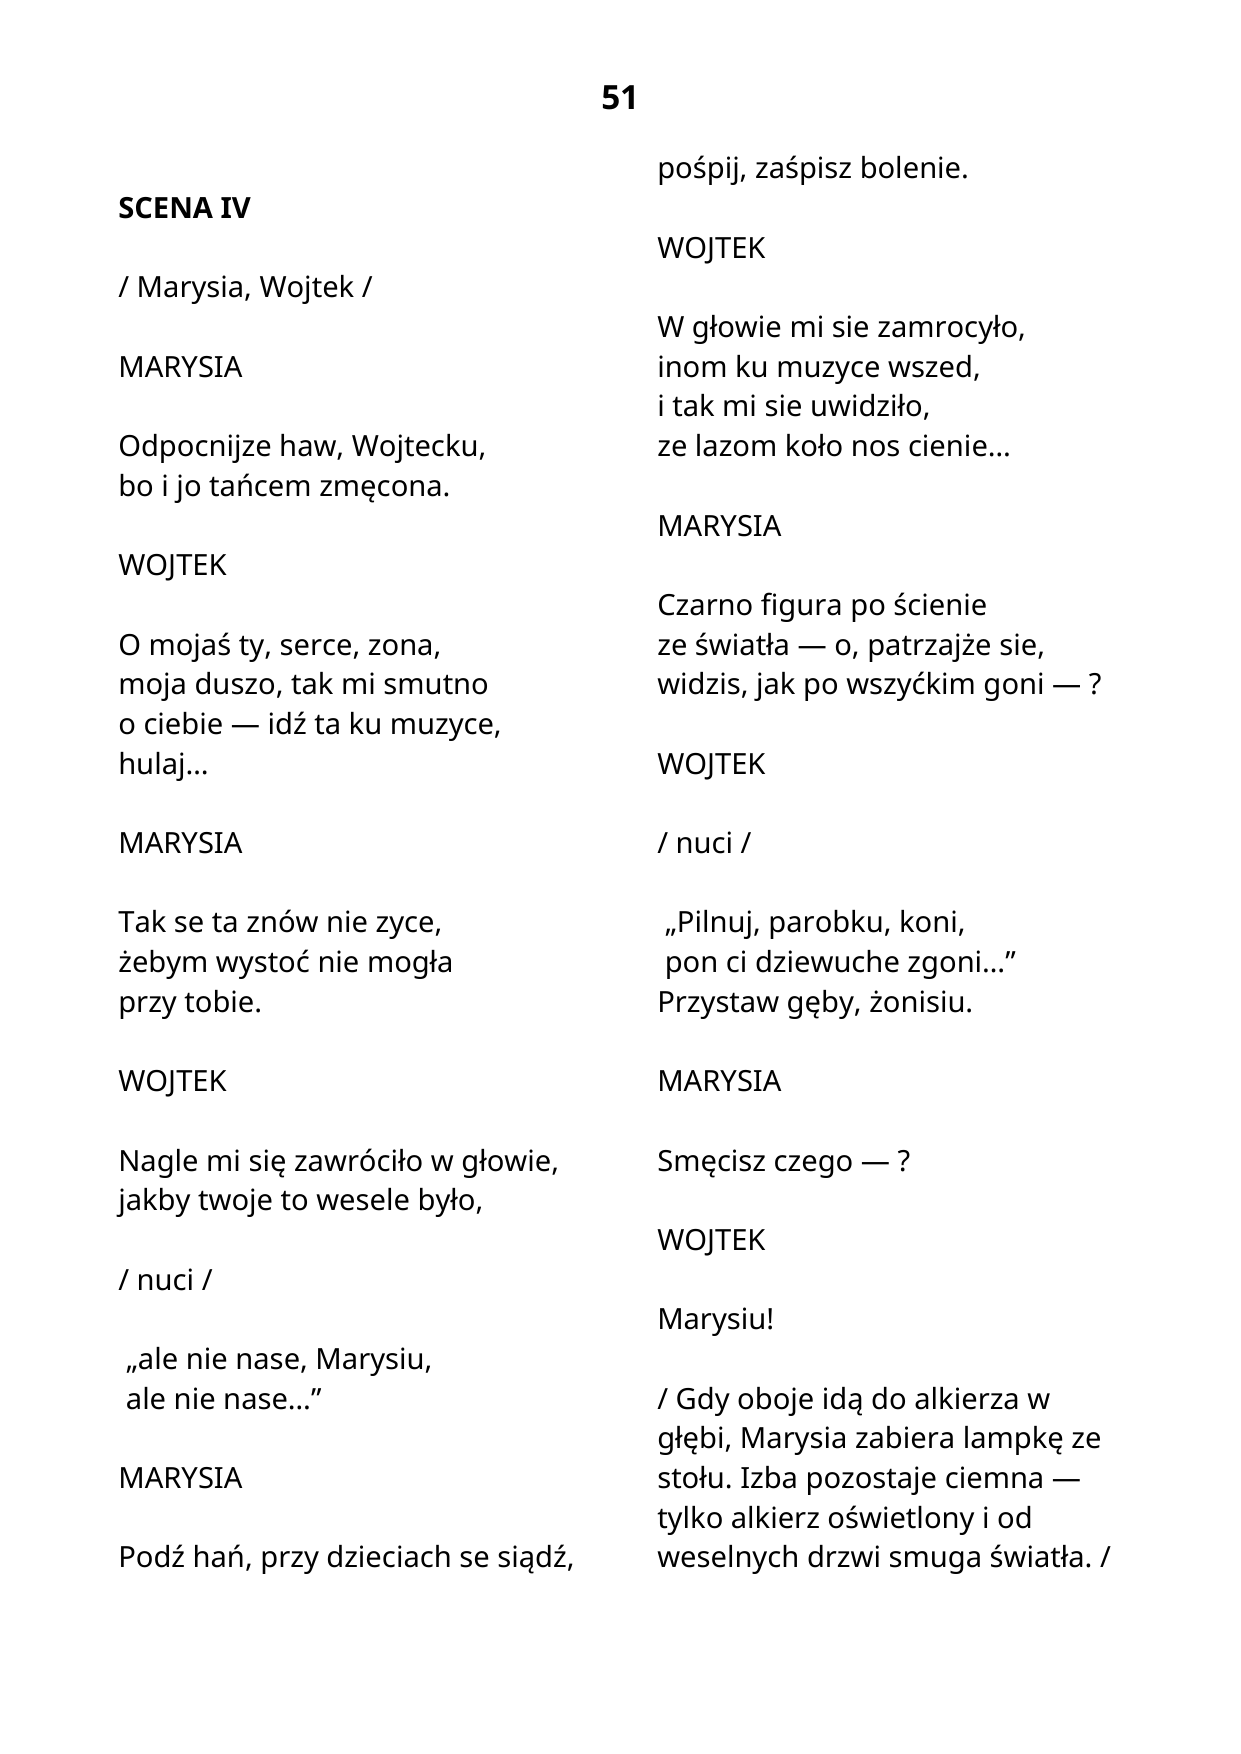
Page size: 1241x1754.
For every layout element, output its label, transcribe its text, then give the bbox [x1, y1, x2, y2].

text MARYSIA [657, 1060, 1122, 1100]
text WOJTEK [118, 1060, 583, 1100]
text MARYSIA [118, 1457, 583, 1497]
text inom ku muzyce wszed, [657, 346, 1122, 386]
text WOJTEK [657, 743, 1122, 783]
text W głowie mi sie zamrocyło, [657, 306, 1122, 346]
text ze światła — o, patrzajże sie, [657, 624, 1122, 663]
text WOJTEK [118, 544, 583, 584]
text Smęcisz czego — ? [657, 1140, 1122, 1179]
text MARYSIA [657, 505, 1122, 544]
text przy tobie. [118, 981, 583, 1021]
text jakby twoje to wesele było, [118, 1179, 583, 1219]
text Marysiu! [657, 1298, 1122, 1338]
text O mojaś ty, serce, zona, [118, 624, 583, 663]
text żebym wystoć nie mogła [118, 941, 583, 981]
text SCENA IV [118, 187, 583, 227]
text i tak mi sie uwidziło, [657, 386, 1122, 425]
text / nuci / [118, 1259, 583, 1298]
text Nagle mi się zawróciło w głowie, [118, 1140, 583, 1179]
text MARYSIA [118, 822, 583, 862]
text WOJTEK [657, 227, 1122, 267]
text WOJTEK [657, 1219, 1122, 1259]
text moja duszo, tak mi smutno [118, 663, 583, 703]
text Podź hań, przy dzieciach se siądź, [118, 1537, 583, 1576]
text / Gdy oboje idą do alkierza w głębi, Marysia zabiera lampkę ze stołu. Izba pozostaje ciemna — tylko alkierz oświetlony i od weselnych drzwi smuga światła. / [657, 1378, 1122, 1576]
text Tak se ta znów nie zyce, [118, 902, 583, 941]
text hulaj… [118, 743, 583, 783]
text „ale nie nase, Marysiu, [118, 1338, 583, 1378]
text Przystaw gęby, żonisiu. [657, 981, 1122, 1021]
text / Marysia, Wojtek / [118, 267, 583, 306]
text o ciebie — idź ta ku muzyce, [118, 703, 583, 743]
text / nuci / [657, 822, 1122, 862]
text „Pilnuj, parobku, koni, [657, 902, 1122, 941]
text ze lazom koło nos cienie… [657, 425, 1122, 465]
text widzis, jak po wszyćkim goni — ? [657, 663, 1122, 703]
text pon ci dziewuche zgoni…” [657, 941, 1122, 981]
text ale nie nase…” [118, 1378, 583, 1418]
text pośpij, zaśpisz bolenie. [657, 148, 1122, 187]
text MARYSIA [118, 346, 583, 386]
text bo i jo tańcem zmęcona. [118, 465, 583, 505]
text Czarno figura po ścienie [657, 584, 1122, 624]
text Odpocnijze haw, Wojtecku, [118, 425, 583, 465]
